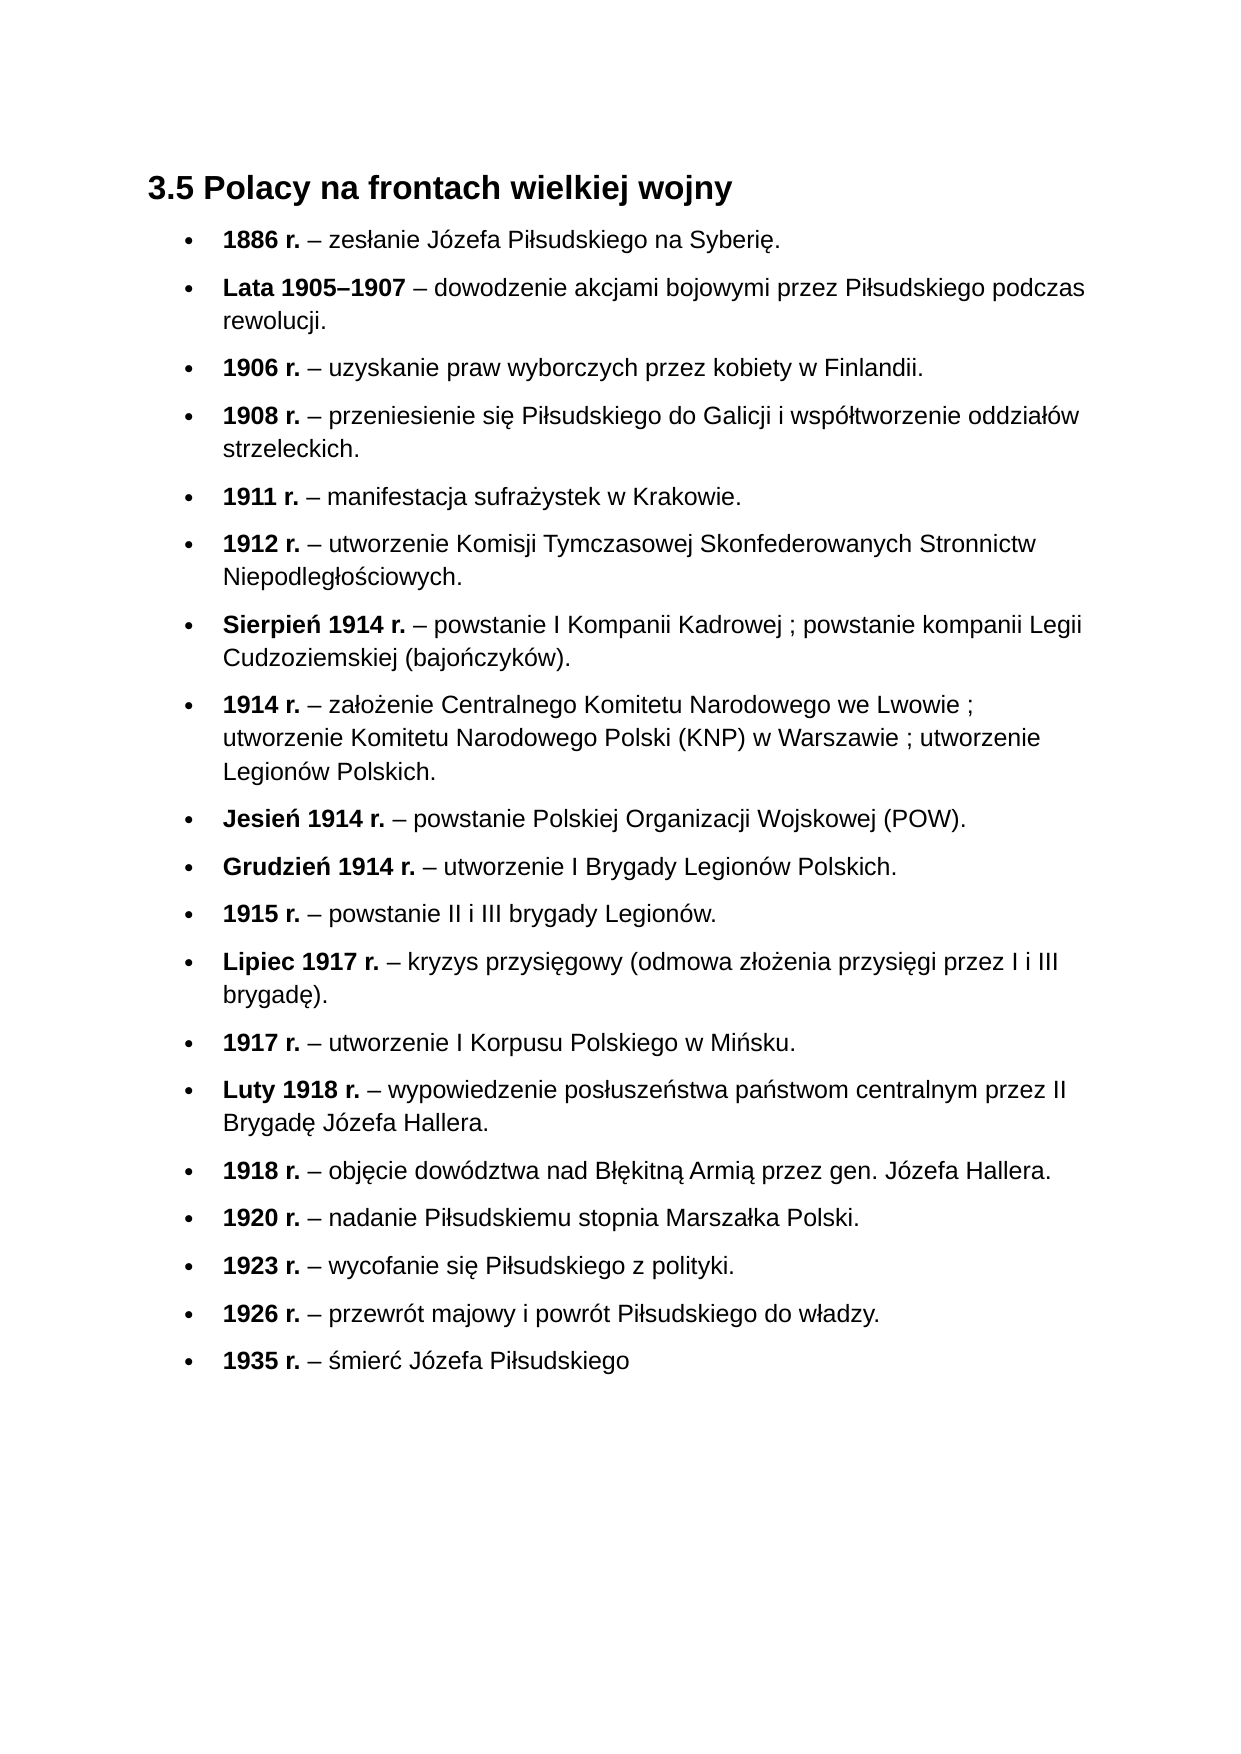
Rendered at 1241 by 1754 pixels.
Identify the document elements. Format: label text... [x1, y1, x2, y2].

list Luty 1918 r. – wypowiedzenie posłuszeństwa państwom centralnym przez II Brygadę Józefa Hallera. [185, 1075, 1093, 1137]
list 1911 r. – manifestacja sufrażystek w Krakowie. [185, 482, 1093, 510]
list 1915 r. – powstanie II i III brygady Legionów. [185, 899, 1093, 928]
list 1886 r. – zesłanie Józefa Piłsudskiego na Syberię. [185, 225, 1093, 254]
list Lipiec 1917 r. – kryzys przysięgowy (odmowa złożenia przysięgi przez I i III brygadę). [185, 947, 1093, 1009]
list Lata 1905–1907 – dowodzenie akcjami bojowymi przez Piłsudskiego podczas rewolucji. [185, 273, 1093, 334]
list Grudzień 1914 r. – utworzenie I Brygady Legionów Polskich. [185, 852, 1093, 880]
list 1906 r. – uzyskanie praw wyborczych przez kobiety w Finlandii. [185, 353, 1093, 382]
list 1920 r. – nadanie Piłsudskiemu stopnia Marszałka Polski. [185, 1203, 1093, 1232]
list 1912 r. – utworzenie Komisji Tymczasowej Skonfederowanych Stronnictw Niepodległościowych. [185, 529, 1093, 591]
list 1908 r. – przeniesienie się Piłsudskiego do Galicji i współtworzenie oddziałów strzeleckich. [185, 401, 1093, 463]
list 1918 r. – objęcie dowództwa nad Błękitną Armią przez gen. Józefa Hallera. [185, 1156, 1093, 1184]
list 1917 r. – utworzenie I Korpusu Polskiego w Mińsku. [185, 1027, 1093, 1056]
list 1935 r. – śmierć Józefa Piłsudskiego [185, 1346, 1093, 1375]
list Sierpień 1914 r. – powstanie I Kompanii Kadrowej ; powstanie kompanii Legii Cudzoziemskiej (bajończyków). [185, 610, 1093, 672]
list 1923 r. – wycofanie się Piłsudskiego z polityki. [185, 1251, 1093, 1280]
list 1926 r. – przewrót majowy i powrót Piłsudskiego do władzy. [185, 1298, 1093, 1327]
subtitle 3.5 Polacy na frontach wielkiej wojny [148, 168, 1093, 207]
list Jesień 1914 r. – powstanie Polskiej Organizacji Wojskowej (POW). [185, 804, 1093, 833]
list 1914 r. – założenie Centralnego Komitetu Narodowego we Lwowie ; utworzenie Komitetu Narodowego Polski (KNP) w Warszawie ; utworzenie Legionów Polskich. [185, 690, 1093, 785]
